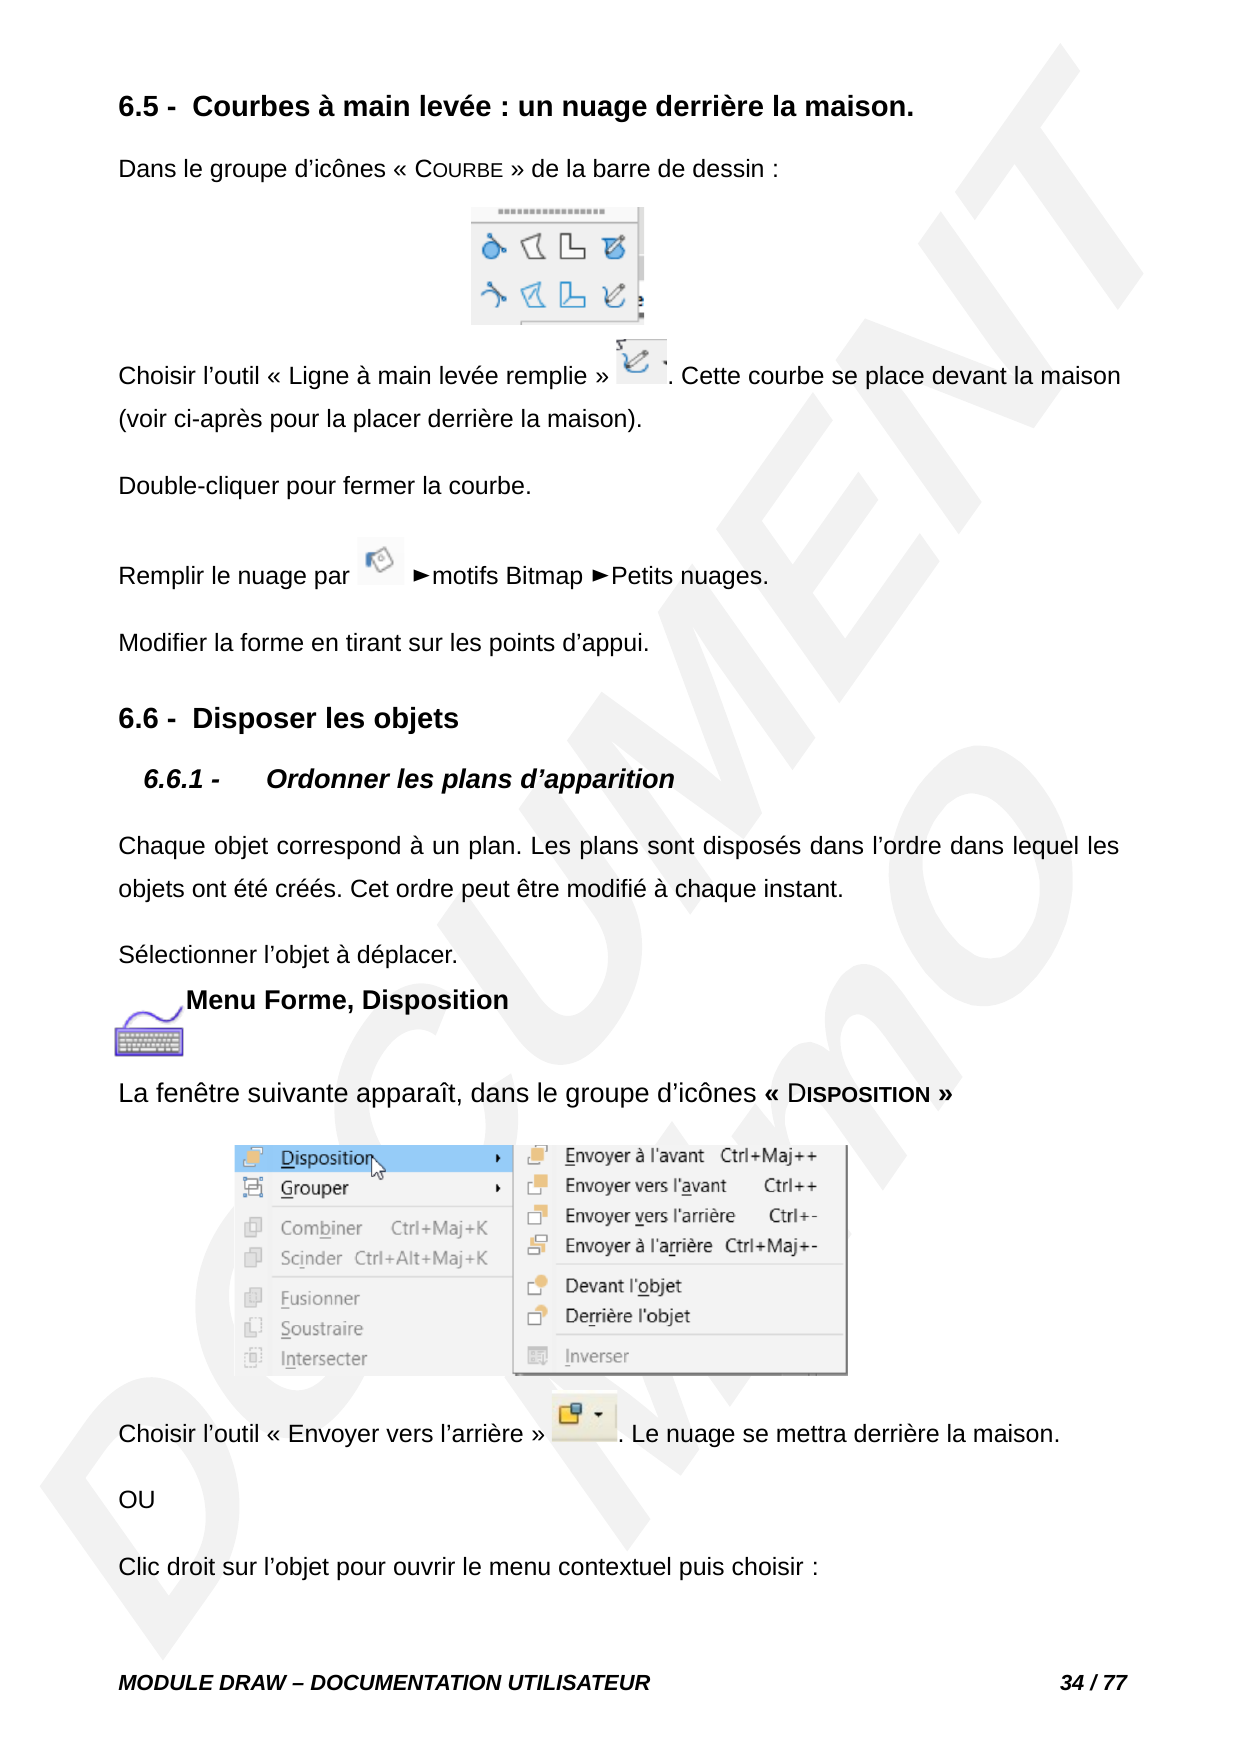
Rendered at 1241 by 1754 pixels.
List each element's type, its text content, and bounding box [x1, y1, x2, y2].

text Chaque objet correspond à un plan. Les plans sont disposés dans l’ordre dans lequel les objets ont été créés. Cet ordre peut être modifié à chaque instant. [118, 831, 1122, 902]
text Modifier la forme en tirant sur les points d’appui. [118, 628, 1122, 657]
subtitle Courbes à main levée : un nuage derrière la maison. [118, 88, 1122, 122]
picture [471, 207, 645, 325]
text OU [118, 1485, 1122, 1514]
text La fenêtre suivante apparaît, dans le groupe d’icônes « Disposition » [118, 1077, 1122, 1109]
picture [357, 537, 405, 585]
subtitle Disposer les objets [118, 701, 1122, 734]
picture [616, 339, 667, 384]
picture [111, 994, 186, 1070]
text Menu Forme, Disposition [118, 984, 1122, 1015]
text Double-cliquer pour fermer la courbe. [118, 471, 1122, 499]
picture [551, 1390, 618, 1442]
text Remplir le nuage par ►motifs Bitmap ►Petits nuages. [118, 537, 1122, 590]
text Sélectionner l’objet à déplacer. [118, 941, 1122, 969]
text Dans le groupe d’icônes « Courbe » de la barre de dessin : [118, 154, 1122, 183]
text Clic droit sur l’objet pour ouvrir le menu contextuel puis choisir : [118, 1552, 1122, 1581]
text Choisir l’outil « Envoyer vers l’arrière » . Le nuage se mettra derrière la maison. [118, 1163, 1122, 1447]
picture [234, 1145, 848, 1376]
text Choisir l’outil « Ligne à main levée remplie » . Cette courbe se place devant la maison (voir ci-après pour la placer derrière la maison). [118, 221, 1122, 433]
subtitle Ordonner les plans d’apparition [143, 763, 1122, 794]
